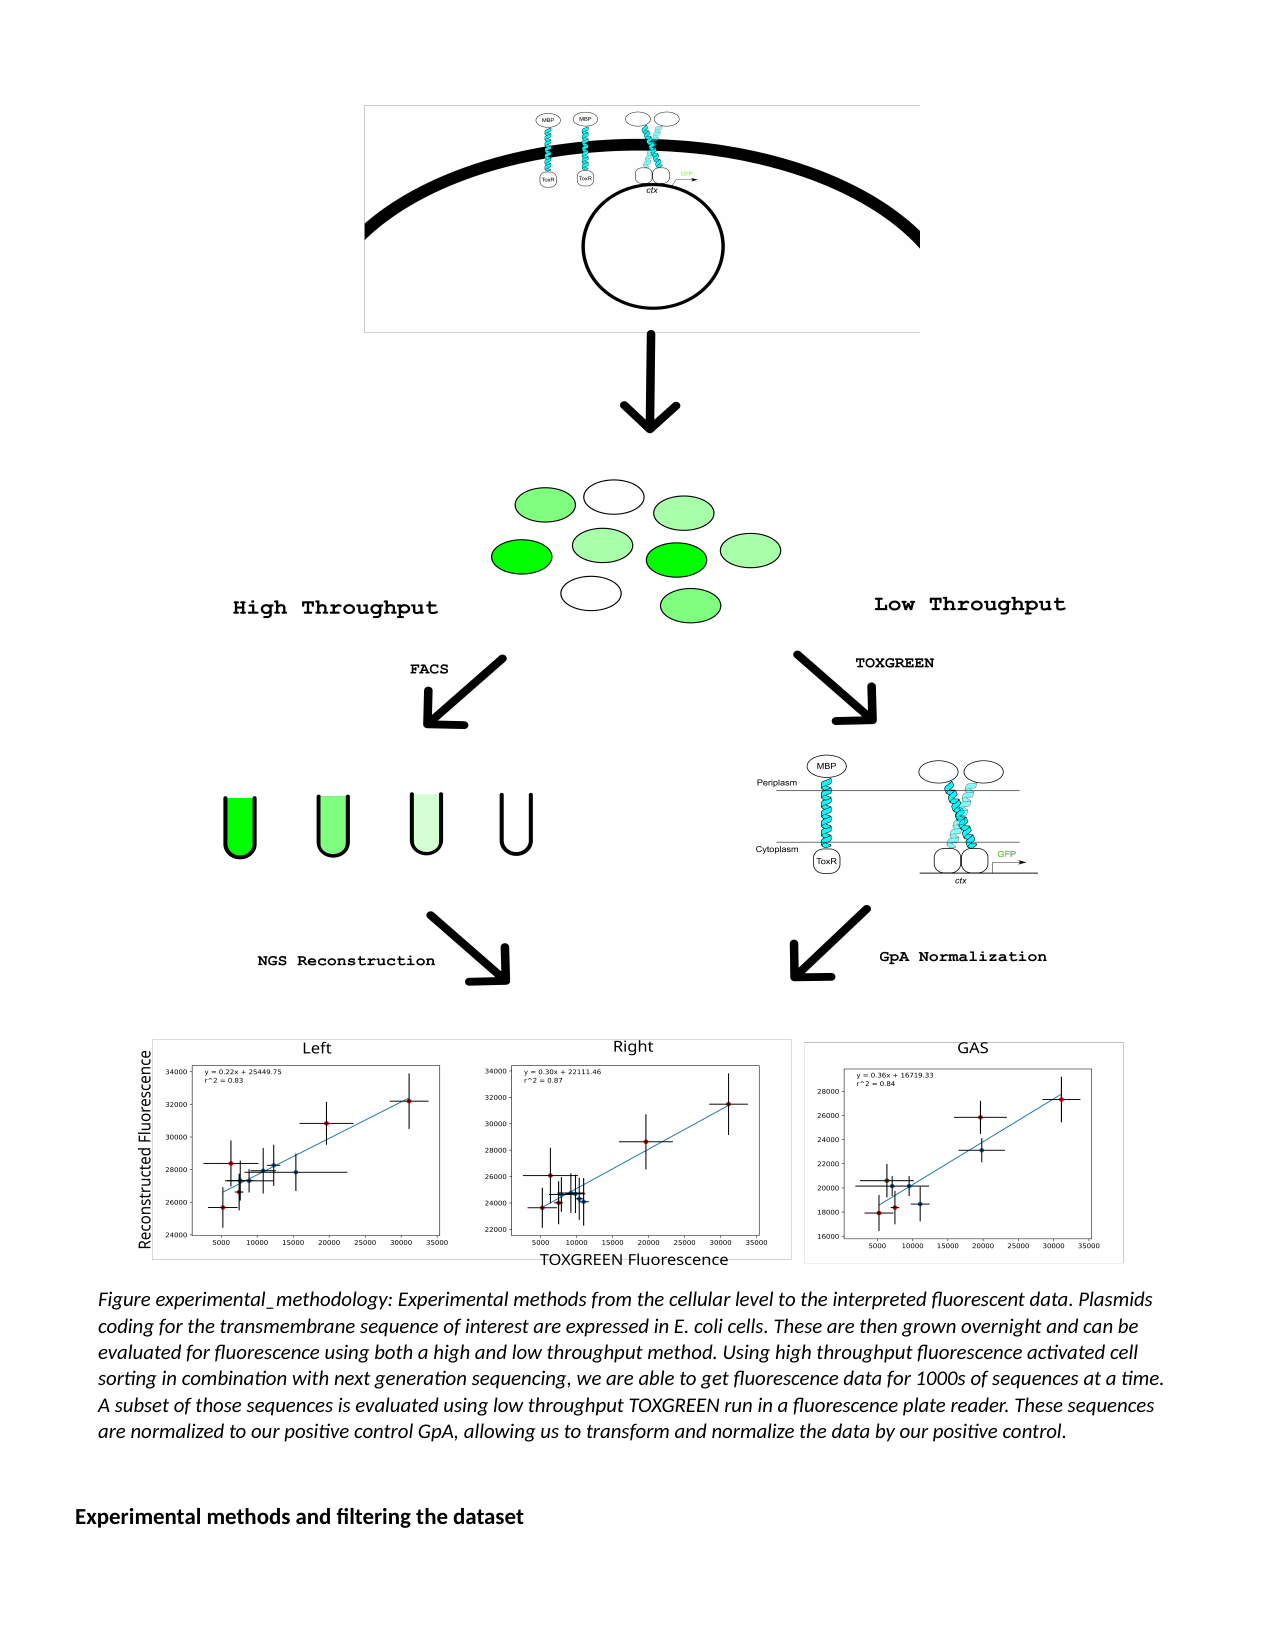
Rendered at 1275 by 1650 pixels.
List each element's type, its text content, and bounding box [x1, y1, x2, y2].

text Figure experimental_methodology: Experimental methods from the cellular level to the interpreted fluorescent data. Plasmids coding for the transmembrane sequence of interest are expressed in E. coli cells. These are then grown overnight and can be evaluated for fluorescence using both a high and low throughput method. Using high throughput fluorescence activated cell sorting in combination with next generation sequencing, we are able to get fluorescence data for 1000s of sequences at a time. A subset of those sequences is evaluated using low throughput TOXGREEN run in a fluorescence plate reader. These sequences are normalized to our positive control GpA, allowing us to transform and normalize the data by our positive control. [98, 104, 1167, 1444]
text Experimental methods and filtering the dataset [75, 1502, 1200, 1530]
